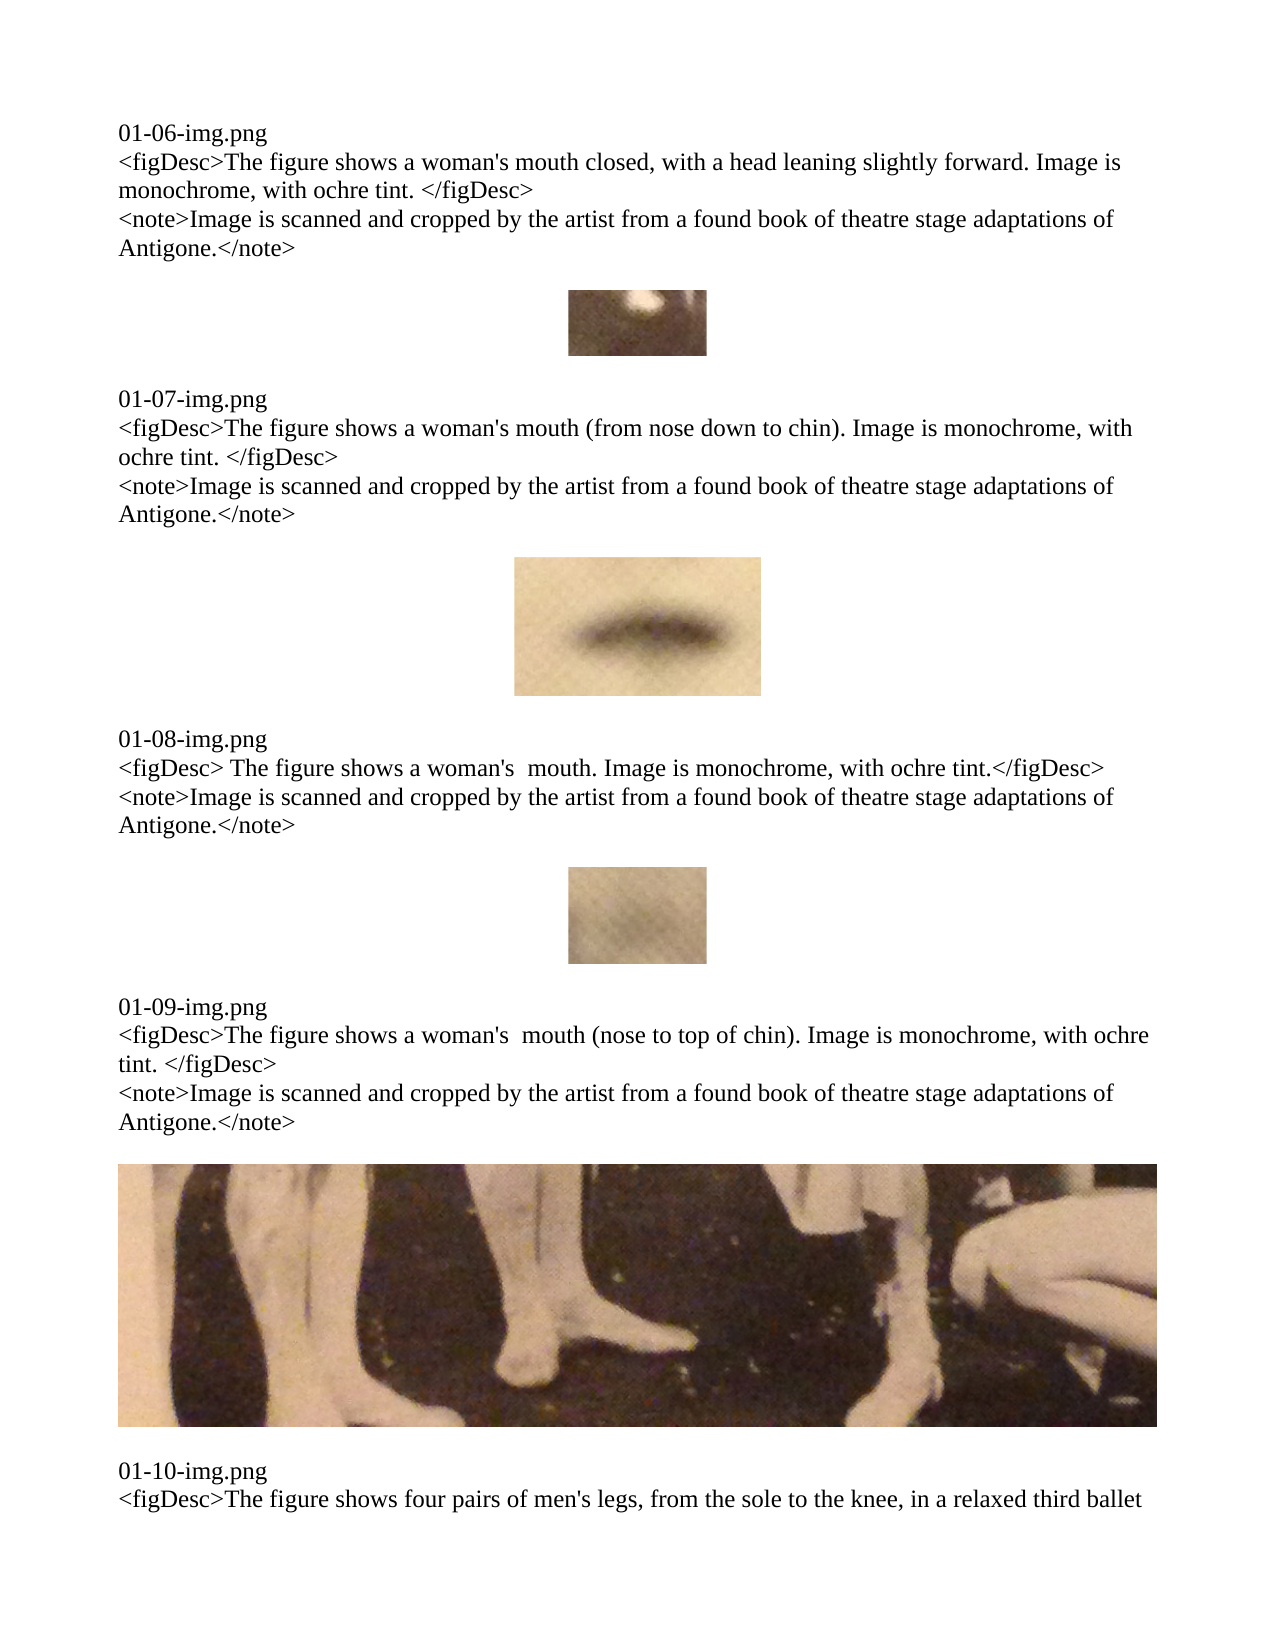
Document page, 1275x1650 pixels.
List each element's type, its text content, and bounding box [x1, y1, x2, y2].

text <figDesc>The figure shows a woman's mouth (nose to top of chin). Image is monochrome, with ochre tint. </figDesc> [118, 1021, 1157, 1078]
text 01-07-img.png [118, 384, 1157, 413]
text <note>Image is scanned and cropped by the artist from a found book of theatre stage adaptations of Antigone.</note> [118, 471, 1157, 528]
text <figDesc>The figure shows a woman's mouth (from nose down to chin). Image is monochrome, with ochre tint. </figDesc> [118, 413, 1157, 471]
text <note>Image is scanned and cropped by the artist from a found book of theatre stage adaptations of Antigone.</note> [118, 782, 1157, 839]
picture [118, 1164, 1157, 1427]
text <figDesc> The figure shows a woman's mouth. Image is monochrome, with ochre tint.</figDesc> [118, 753, 1157, 782]
picture [568, 290, 707, 356]
picture [568, 867, 707, 964]
text <figDesc>The figure shows four pairs of men's legs, from the sole to the knee, in a relaxed third ballet [118, 1484, 1157, 1513]
text <note>Image is scanned and cropped by the artist from a found book of theatre stage adaptations of Antigone.</note> [118, 1078, 1157, 1136]
text 01-08-img.png [118, 724, 1157, 753]
picture [514, 557, 761, 696]
text <figDesc>The figure shows a woman's mouth closed, with a head leaning slightly forward. Image is monochrome, with ochre tint. </figDesc> [118, 147, 1157, 204]
text <note>Image is scanned and cropped by the artist from a found book of theatre stage adaptations of Antigone.</note> [118, 204, 1157, 262]
text 01-06-img.png [118, 118, 1157, 147]
text 01-09-img.png [118, 992, 1157, 1021]
text 01-10-img.png [118, 1456, 1157, 1484]
